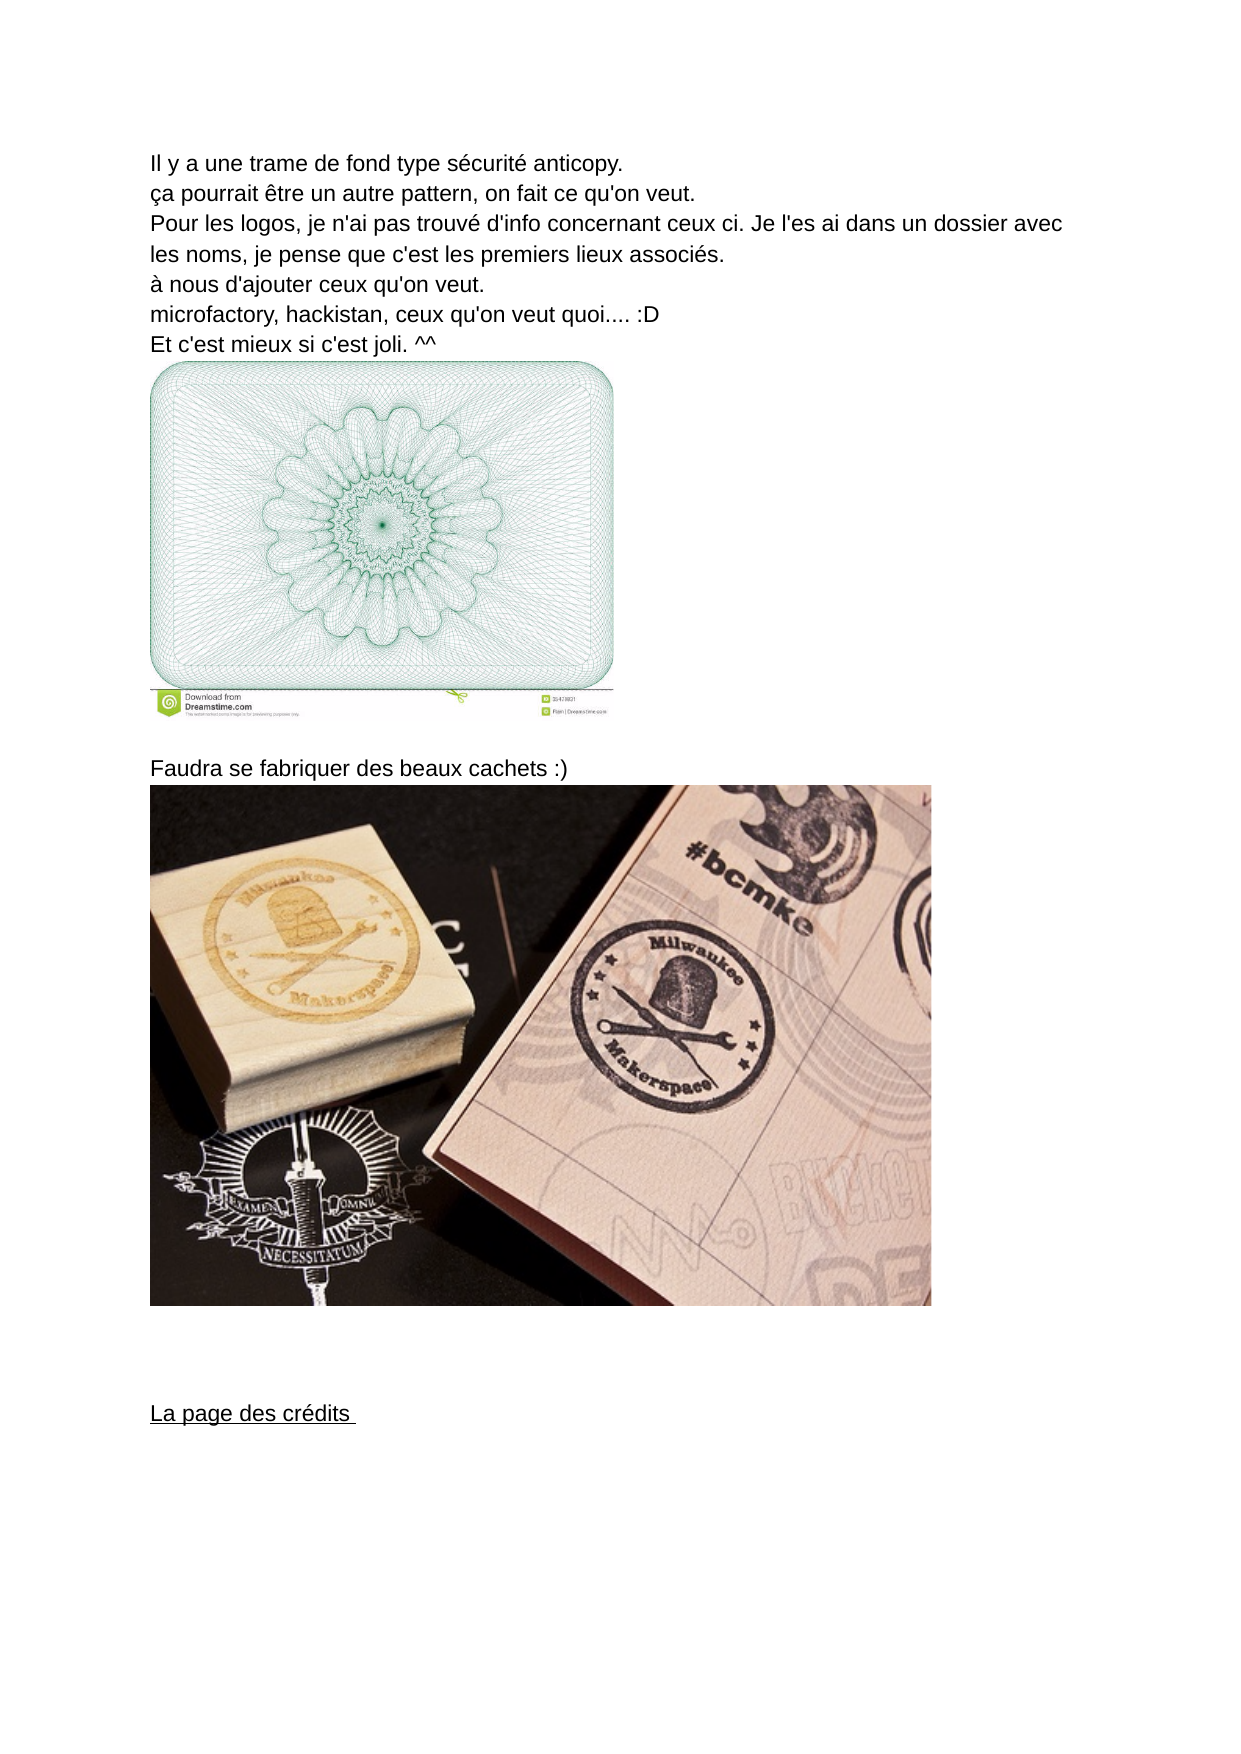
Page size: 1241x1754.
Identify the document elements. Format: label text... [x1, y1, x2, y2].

text à nous d'ajouter ceux qu'on veut. [150, 271, 1090, 297]
picture [150, 361, 614, 721]
text microfactory, hackistan, ceux qu'on veut quoi.... :D [150, 301, 1090, 327]
text Pour les logos, je n'ai pas trouvé d'info concernant ceux ci. Je l'es ai dans un dossier avec les noms, je pense que c'est les premiers lieux associés. [150, 210, 1090, 267]
text Faudra se fabriquer des beaux cachets :) [150, 755, 1090, 781]
text Et c'est mieux si c'est joli. ^^ [150, 331, 1090, 358]
text Il y a une trame de fond type sécurité anticopy. [150, 150, 1090, 176]
text ça pourrait être un autre pattern, on fait ce qu'on veut. [150, 180, 1090, 207]
picture [150, 785, 932, 1306]
text La page des crédits [150, 1400, 1090, 1426]
